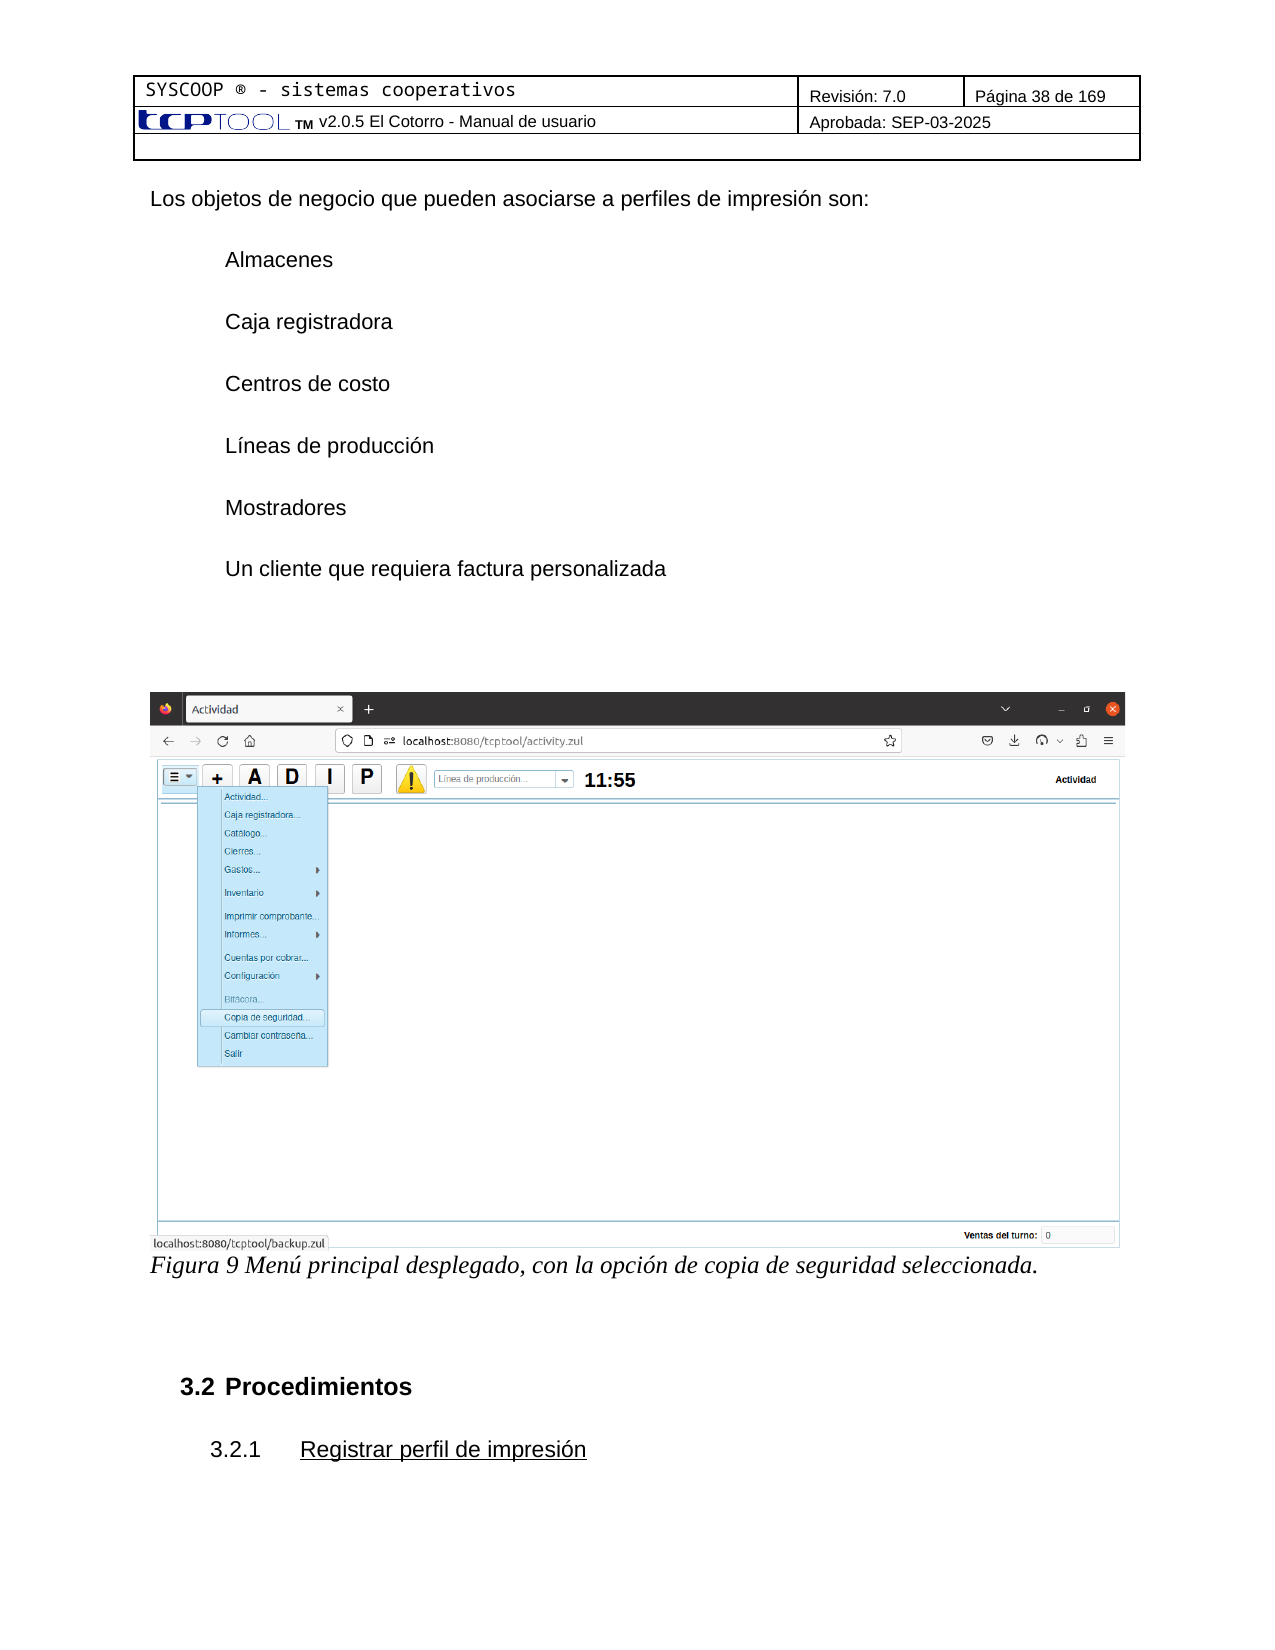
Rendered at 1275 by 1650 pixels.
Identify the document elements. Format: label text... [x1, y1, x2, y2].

picture [150, 692, 1125, 1251]
subtitle Procedimientos [180, 1372, 1125, 1400]
text Mostradores [150, 494, 1125, 520]
text Líneas de producción [150, 433, 1125, 458]
text Los objetos de negocio que pueden asociarse a perfiles de impresión son: [150, 186, 1125, 211]
text Figura 9 Menú principal desplegado, con la opción de copia de seguridad seleccionada. [150, 1251, 1125, 1279]
text Un cliente que requiera factura personalizada [150, 556, 1125, 581]
subtitle Registrar perfil de impresión [210, 1436, 1125, 1463]
text Almacenes [150, 247, 1125, 273]
text Centros de costo [150, 371, 1125, 396]
picture [138, 110, 290, 130]
text Caja registradora [150, 309, 1125, 334]
